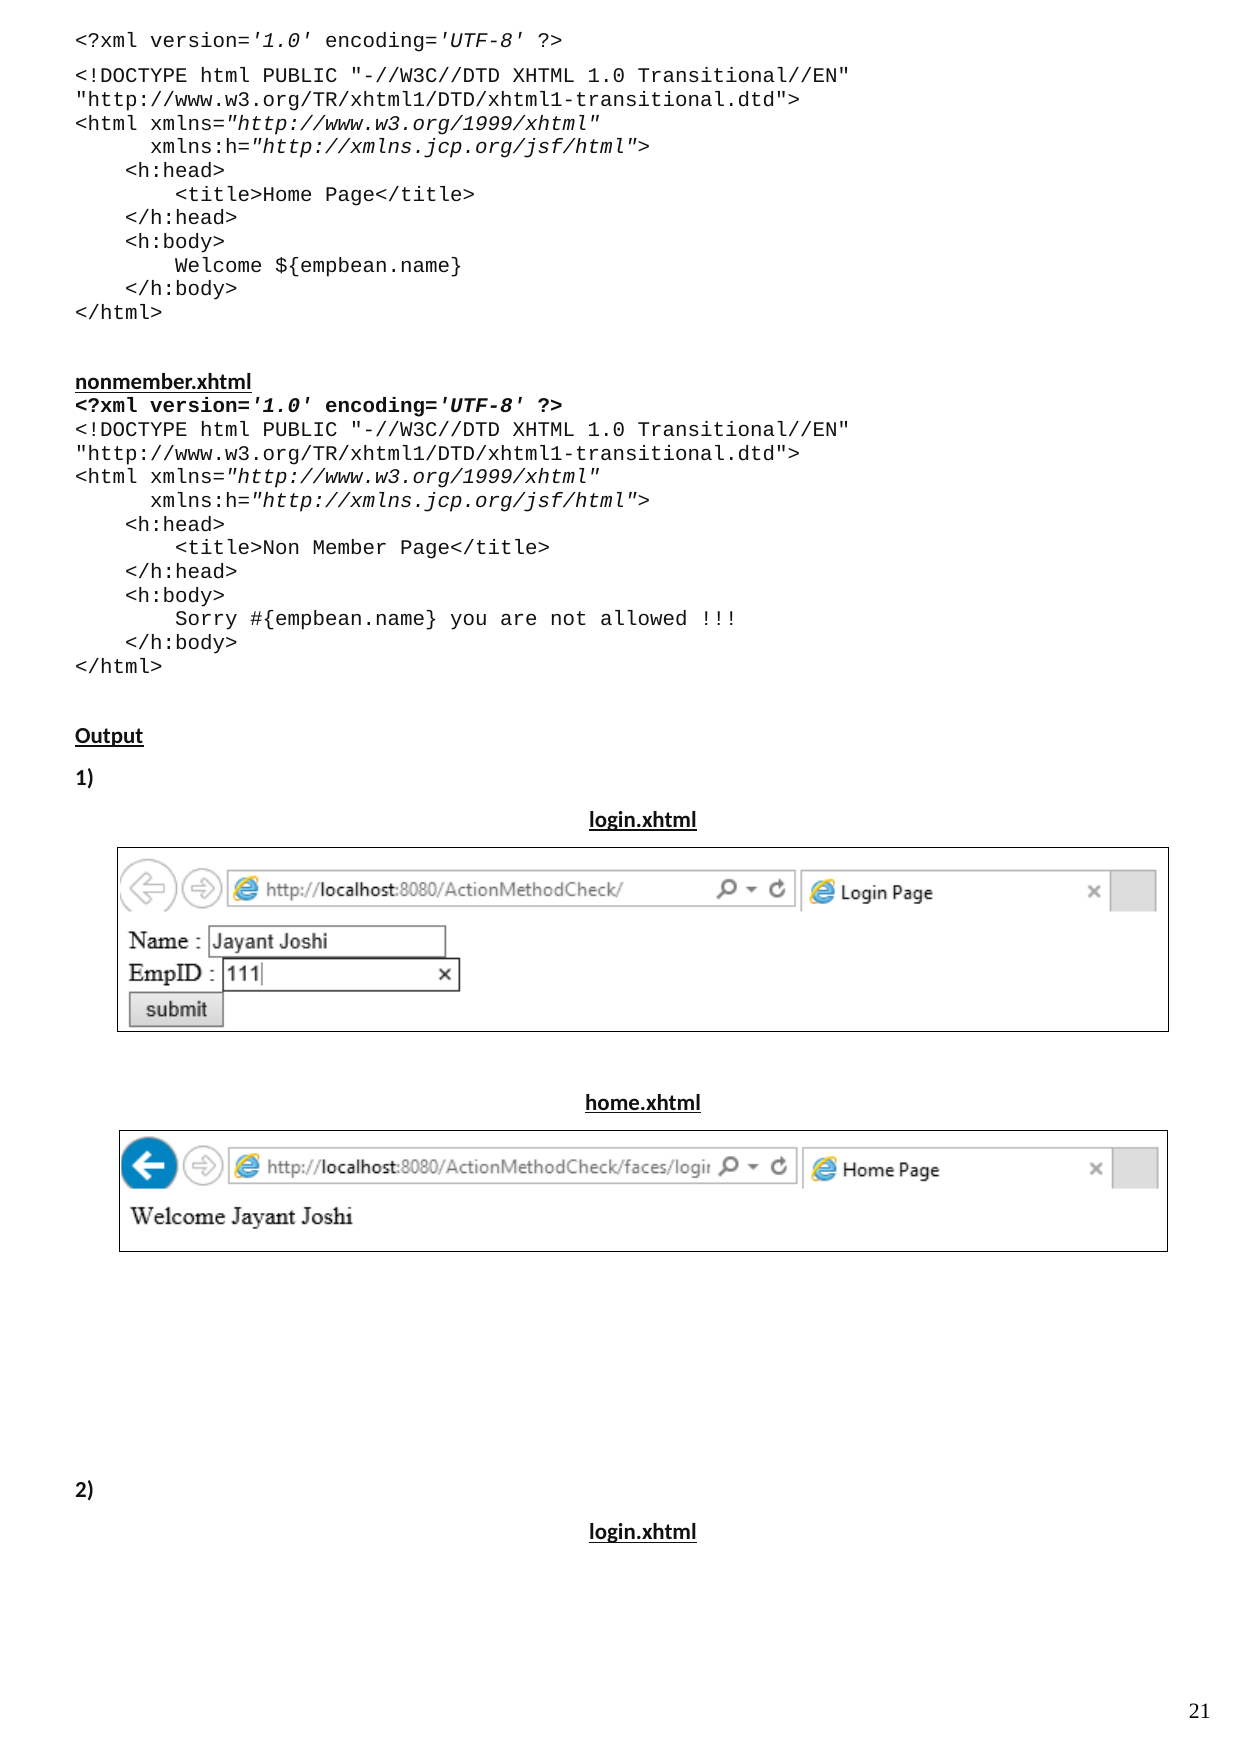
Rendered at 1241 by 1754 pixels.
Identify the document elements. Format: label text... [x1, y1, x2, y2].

text <title>Non Member Page</title> [75, 537, 1211, 561]
text </h:head> [75, 561, 1211, 585]
text </h:body> [75, 278, 1211, 302]
text <html xmlns="http://www.w3.org/1999/xhtml" [75, 466, 1211, 490]
text home.xhtml [75, 1088, 1211, 1116]
text </h:body> [75, 632, 1211, 656]
text xmlns:h="http://xmlns.jcp.org/jsf/html"> [75, 136, 1211, 160]
text <h:head> [75, 514, 1211, 537]
text Sorry #{empbean.name} you are not allowed !!! [75, 608, 1211, 632]
text <!DOCTYPE html PUBLIC "-//W3C//DTD XHTML 1.0 Transitional//EN" "http://www.w3.org/TR/xhtml1/DTD/xhtml1-transitional.dtd"> [75, 419, 1211, 466]
text login.xhtml [75, 805, 1211, 833]
text login.xhtml [75, 1517, 1211, 1545]
text Output [75, 721, 1211, 749]
text </html> [75, 656, 1211, 679]
text nonmember.xhtml [75, 367, 1211, 396]
text </html> [75, 302, 1211, 326]
text <?xml version='1.0' encoding='UTF-8' ?> [75, 30, 1211, 54]
text 2) [75, 1475, 1211, 1503]
text <h:head> [75, 160, 1211, 184]
text Welcome ${empbean.name} [75, 254, 1211, 278]
text <h:body> [75, 231, 1211, 254]
text <h:body> [75, 585, 1211, 608]
text 1) [75, 763, 1211, 791]
text <title>Home Page</title> [75, 184, 1211, 207]
text </h:head> [75, 207, 1211, 231]
text xmlns:h="http://xmlns.jcp.org/jsf/html"> [75, 490, 1211, 514]
text <html xmlns="http://www.w3.org/1999/xhtml" [75, 113, 1211, 136]
text <!DOCTYPE html PUBLIC "-//W3C//DTD XHTML 1.0 Transitional//EN" "http://www.w3.org/TR/xhtml1/DTD/xhtml1-transitional.dtd"> [75, 65, 1211, 113]
text <?xml version='1.0' encoding='UTF-8' ?> [75, 396, 1211, 419]
